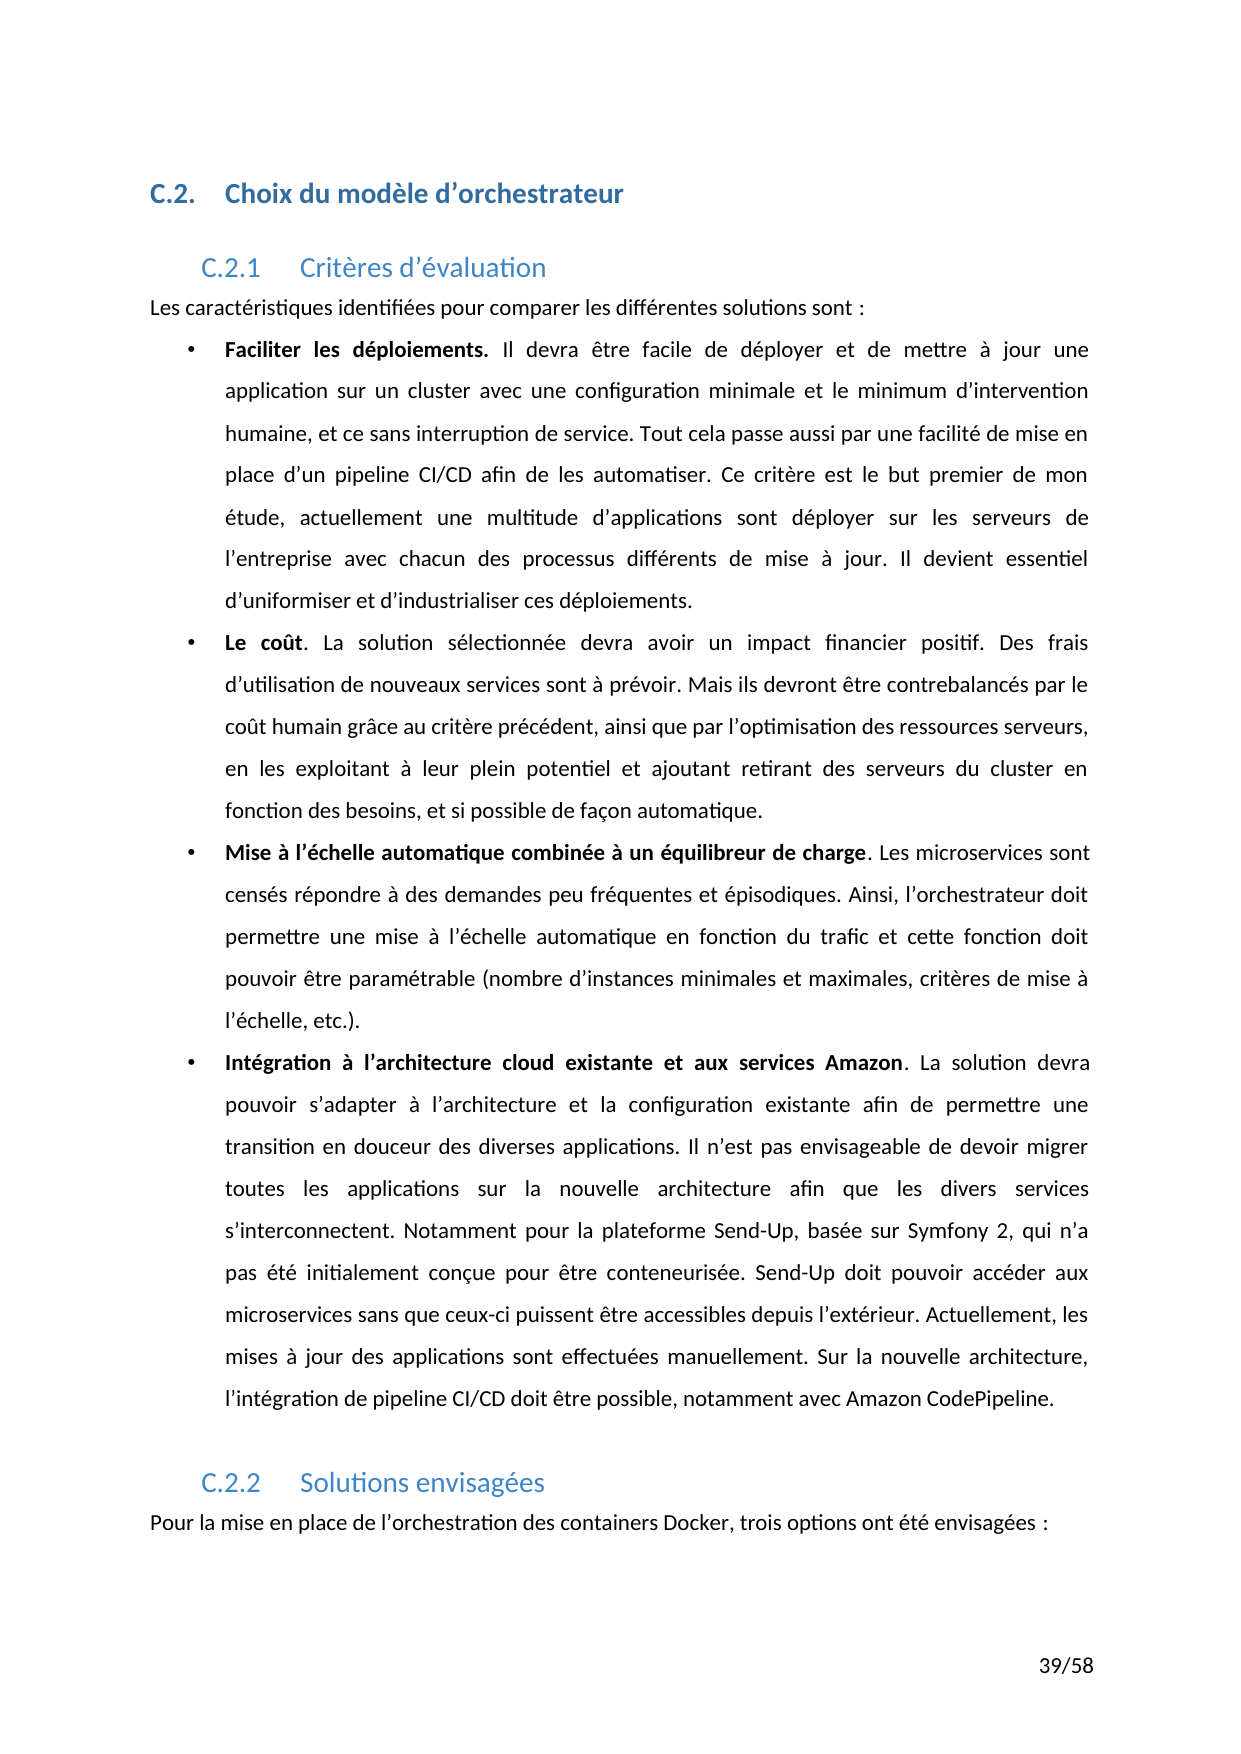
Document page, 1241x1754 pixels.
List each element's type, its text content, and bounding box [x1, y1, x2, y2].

list Intégration à l’architecture cloud existante et aux services Amazon. La solution devra pouvoir s’adapter à l’architecture et la configuration existante afin de permettre une transition en douceur des diverses applications. Il n’est pas envisageable de devoir migrer toutes les applications sur la nouvelle architecture afin que les divers services s’interconnectent. Notamment pour la plateforme Send-Up, basée sur Symfony 2, qui n’a pas été initialement conçue pour être conteneurisée. Send-Up doit pouvoir accéder aux microservices sans que ceux-ci puissent être accessibles depuis l’extérieur. Actuellement, les mises à jour des applications sont effectuées manuellement. Sur la nouvelle architecture, l’intégration de pipeline CI/CD doit être possible, notamment avec Amazon CodePipeline. [187, 1048, 1090, 1412]
list Mise à l’échelle automatique combinée à un équilibreur de charge. Les microservices sont censés répondre à des demandes peu fréquentes et épisodiques. Ainsi, l’orchestrateur doit permettre une mise à l’échelle automatique en fonction du trafic et cette fonction doit pouvoir être paramétrable (nombre d’instances minimales et maximales, critères de mise à l’échelle, etc.). [187, 838, 1090, 1034]
subtitle Choix du modèle d’orchestrateur [150, 176, 1090, 211]
list Faciliter les déploiements. Il devra être facile de déployer et de mettre à jour une application sur un cluster avec une configuration minimale et le minimum d’intervention humaine, et ce sans interruption de service. Tout cela passe aussi par une facilité de mise en place d’un pipeline CI/CD afin de les automatiser. Ce critère est le but premier de mon étude, actuellement une multitude d’applications sont déployer sur les serveurs de l’entreprise avec chacun des processus différents de mise à jour. Il devient essentiel d’uniformiser et d’industrialiser ces déploiements. [187, 335, 1090, 614]
list Le coût. La solution sélectionnée devra avoir un impact financier positif. Des frais d’utilisation de nouveaux services sont à prévoir. Mais ils devront être contrebalancés par le coût humain grâce au critère précédent, ainsi que par l’optimisation des ressources serveurs, en les exploitant à leur plein potentiel et ajoutant retirant des serveurs du cluster en fonction des besoins, et si possible de façon automatique. [187, 628, 1090, 824]
text Les caractéristiques identifiées pour comparer les différentes solutions sont : [150, 293, 1090, 321]
subtitle Critères d’évaluation [201, 249, 1090, 284]
subtitle Solutions envisagées [201, 1464, 1090, 1499]
text Pour la mise en place de l’orchestration des containers Docker, trois options ont été envisagées : [150, 1508, 1090, 1536]
